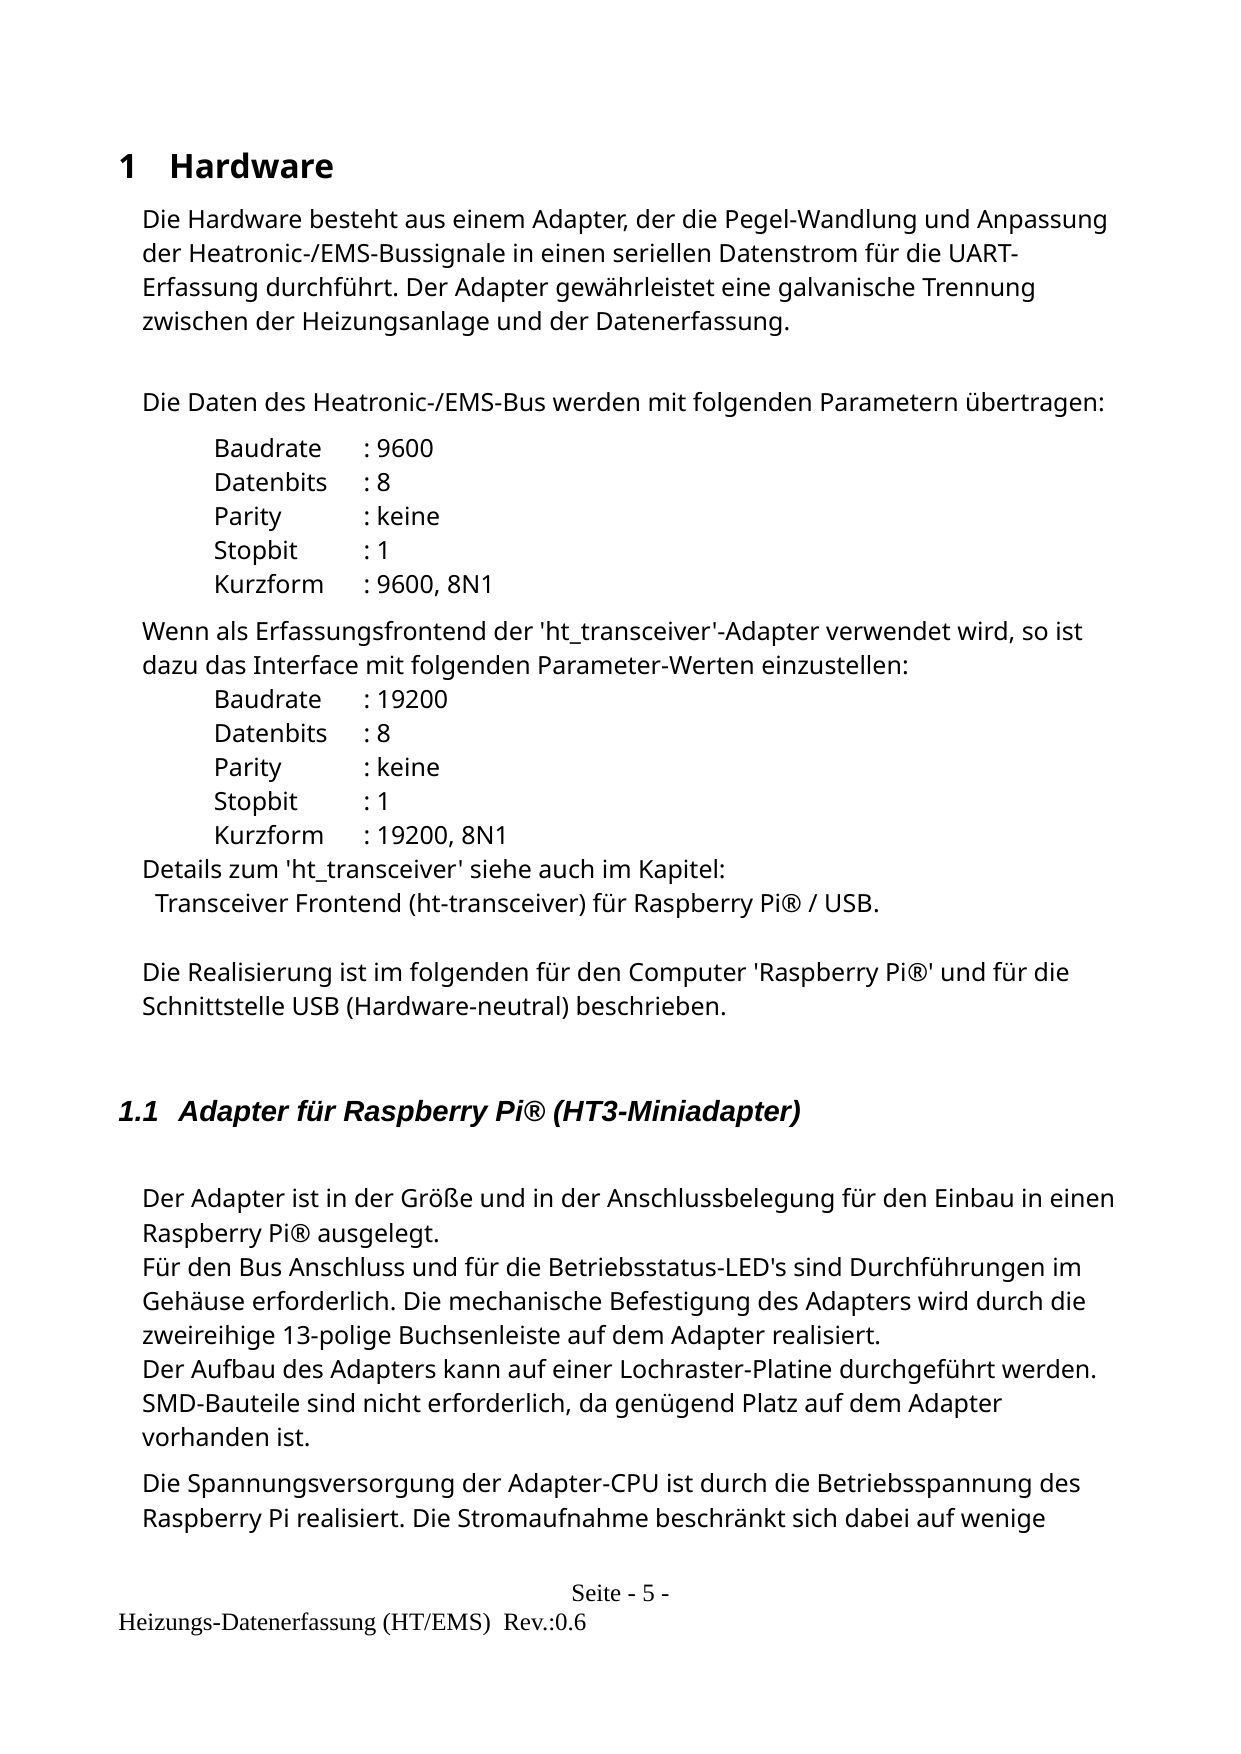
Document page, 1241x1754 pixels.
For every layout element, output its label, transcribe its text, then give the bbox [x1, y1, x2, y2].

text Der Adapter ist in der Größe und in der Anschlussbelegung für den Einbau in einen Raspberry Pi® ausgelegt. Für den Bus Anschluss und für die Betriebsstatus-LED's sind Durchführungen im Gehäuse erforderlich. Die mechanische Befestigung des Adapters wird durch die zweireihige 13-polige Buchsenleiste auf dem Adapter realisiert. Der Aufbau des Adapters kann auf einer Lochraster-Platine durchgeführt werden. SMD-Bauteile sind nicht erforderlich, da genügend Platz auf dem Adapter vorhanden ist. [142, 1181, 1122, 1454]
text Die Hardware besteht aus einem Adapter, der die Pegel-Wandlung und Anpassung der Heatronic-/EMS-Bussignale in einen seriellen Datenstrom für die UART-Erfassung durchführt. Der Adapter gewährleistet eine galvanische Trennung zwischen der Heizungsanlage und der Datenerfassung. [142, 201, 1122, 338]
text Die Spannungsversorgung der Adapter-CPU ist durch die Betriebsspannung des Raspberry Pi realisiert. Die Stromaufnahme beschränkt sich dabei auf wenige [142, 1466, 1122, 1534]
text Wenn als Erfassungsfrontend der 'ht_transceiver'-Adapter verwendet wird, so ist dazu das Interface mit folgenden Parameter-Werten einzustellen: [142, 613, 1122, 682]
subtitle Adapter für Raspberry Pi® (HT3-Miniadapter) [118, 1094, 1122, 1127]
subtitle Hardware [118, 143, 1122, 189]
text Baudrate : 9600 Datenbits : 8 Parity : keine Stopbit : 1 Kurzform : 9600, 8N1 [142, 431, 1122, 601]
text Baudrate : 19200 Datenbits : 8 Parity : keine Stopbit : 1 Kurzform : 19200, 8N1 Details zum 'ht_transceiver' siehe auch im Kapitel: Transceiver Frontend (ht-transceiver) für Raspberry Pi® / USB. Die Realisierung ist im folgenden für den Computer 'Raspberry Pi®' und für die Schnittstelle USB (Hardware-neutral) beschrieben. [142, 682, 1122, 1056]
text Die Daten des Heatronic-/EMS-Bus werden mit folgenden Parametern übertragen: [142, 350, 1122, 418]
